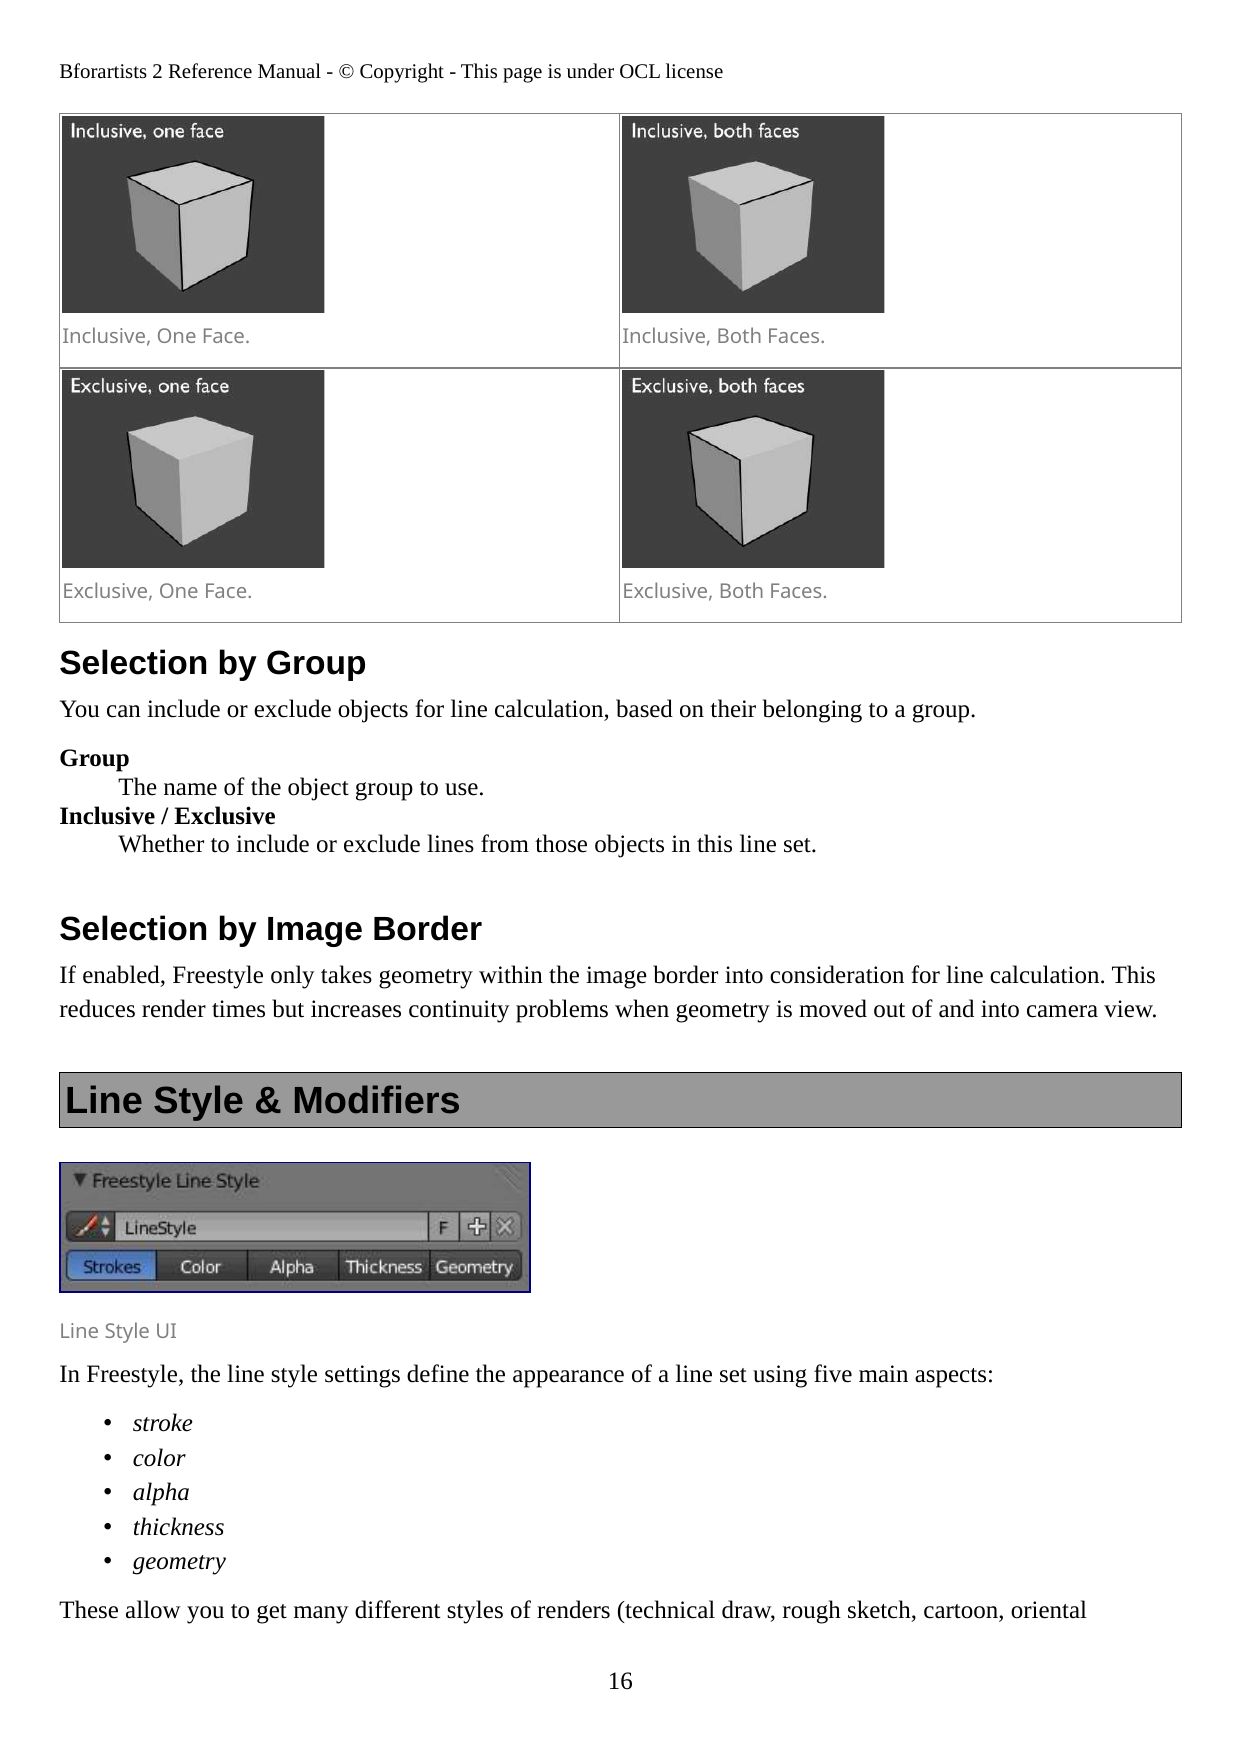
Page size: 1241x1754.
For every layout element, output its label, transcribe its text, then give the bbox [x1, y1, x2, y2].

list alpha [103, 1477, 1181, 1506]
list The name of the object group to use. [118, 772, 1181, 801]
picture [62, 370, 325, 568]
table_header Inclusive, Both Faces. [620, 114, 1181, 367]
picture [62, 116, 325, 313]
list Whether to include or exclude lines from those objects in this line set. [118, 829, 1181, 858]
table_header Inclusive, One Face. [60, 114, 619, 367]
text These allow you to get many different styles of renders (technical draw, rough sketch, cartoon, oriental [59, 1595, 1181, 1624]
text You can include or exclude objects for line calculation, based on their belonging to a group. [59, 694, 1181, 723]
subtitle Selection by Image Border [59, 908, 1181, 947]
picture [61, 1163, 529, 1291]
list stroke [103, 1408, 1181, 1437]
subtitle Group [59, 743, 1181, 772]
table_header Exclusive, One Face. [60, 369, 619, 622]
list thickness [103, 1512, 1181, 1540]
text If enabled, Freestyle only takes geometry within the image border into consideration for line calculation. This reduces render times but increases continuity problems when geometry is moved out of and into camera view. [59, 960, 1181, 1023]
list geometry [103, 1546, 1181, 1575]
table_header Exclusive, Both Faces. [620, 369, 1181, 622]
subtitle Inclusive / Exclusive [59, 801, 1181, 829]
list color [103, 1443, 1181, 1471]
text Line Style UI [59, 1313, 1181, 1344]
subtitle Selection by Group [59, 643, 1181, 682]
picture [622, 116, 885, 313]
table_header Line Style & Modifiers [60, 1073, 1181, 1127]
text In Freestyle, the line style settings define the appearance of a line set using five main aspects: [59, 1359, 1181, 1388]
picture [622, 370, 885, 568]
